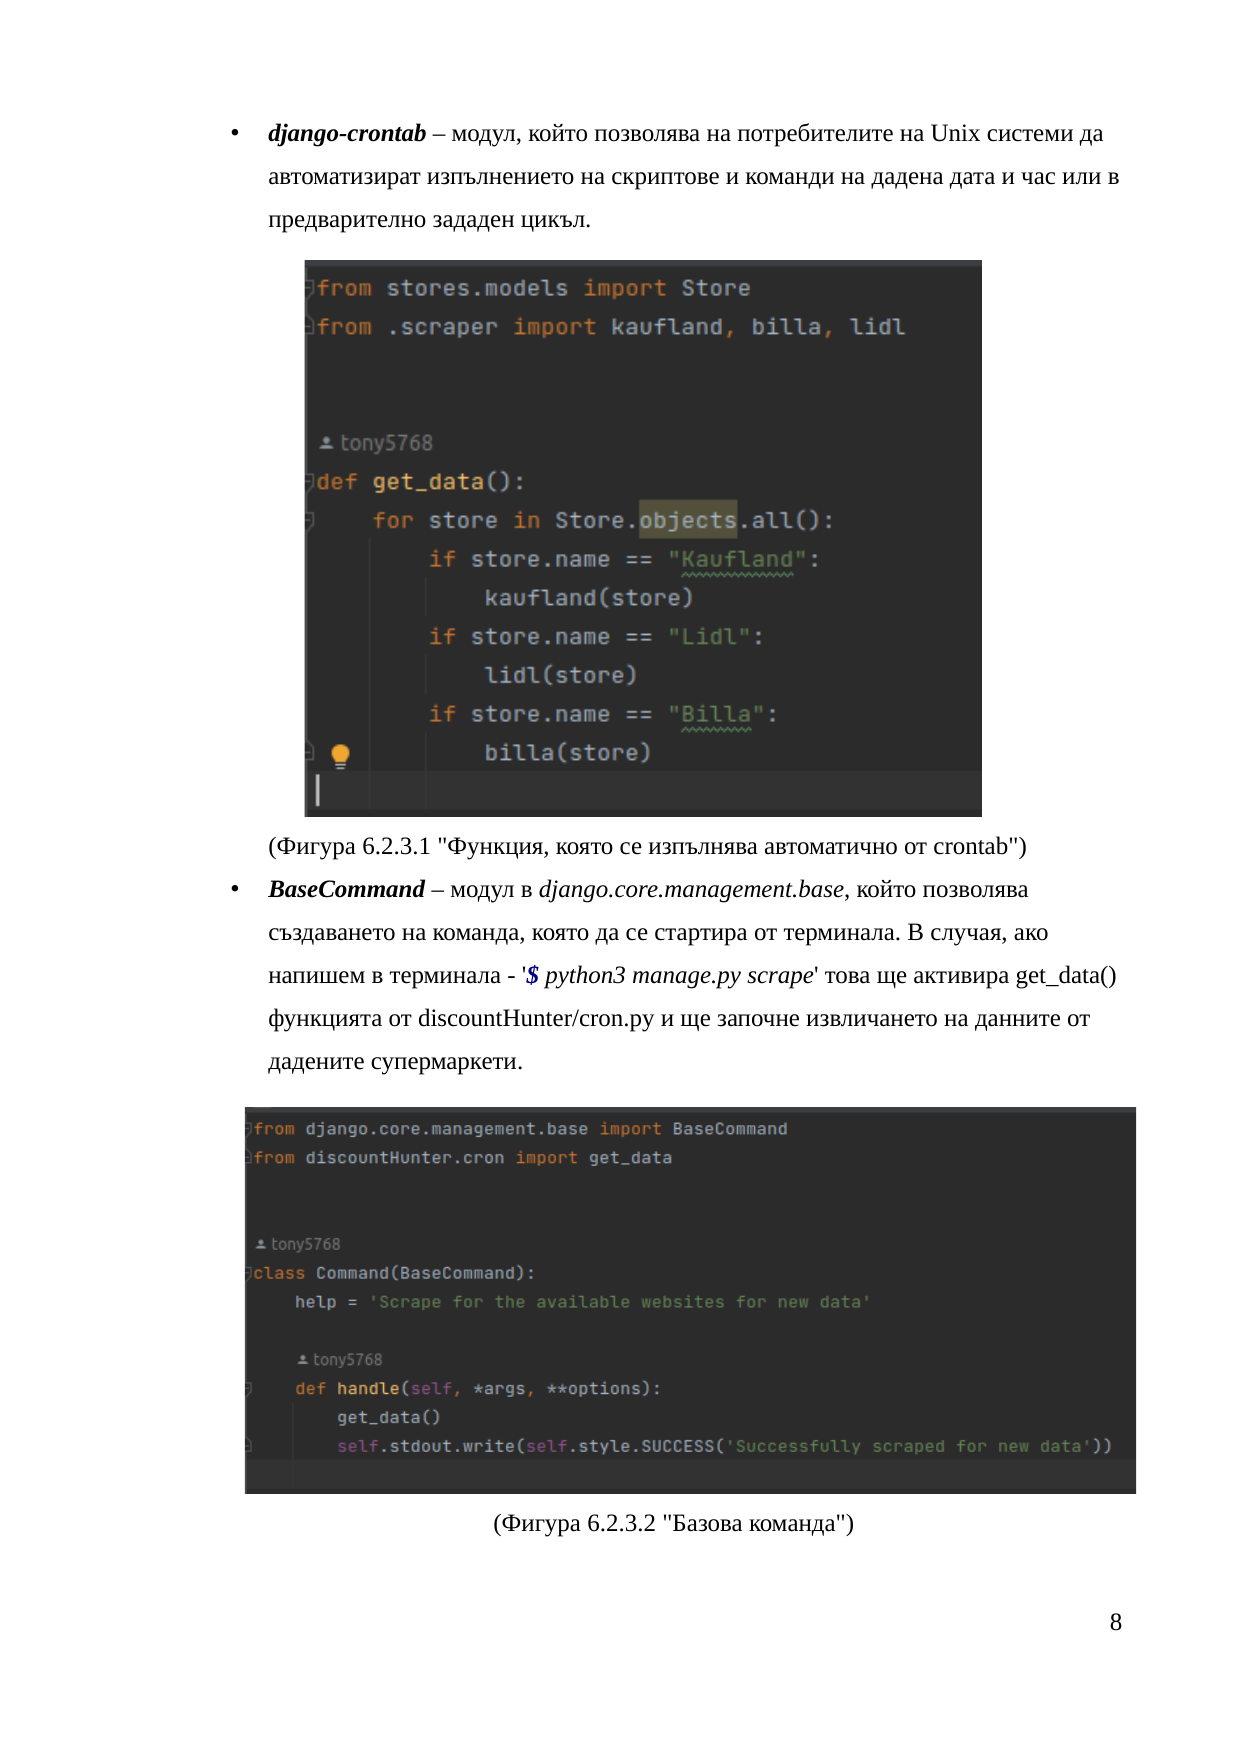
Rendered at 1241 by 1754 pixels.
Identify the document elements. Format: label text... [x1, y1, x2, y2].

list BaseCommand – модул в django.core.management.base, който позволява създаването на команда, която да се стартира от терминала. В случая, ако напишем в терминала - '$ python3 manage.py scrape' това ще активира get_data() функцията от discountHunter/cron.py и ще започне извличането на данните от дадените супермаркети. [231, 874, 1122, 1075]
list django-crontab – модул, който позволява на потребителите на Unix системи да автоматизират изпълнението на скриптове и команди на дадена дата и час или в предварително зададен цикъл. [231, 118, 1122, 233]
picture [304, 260, 982, 817]
list (Фигура 6.2.3.2 "Базова команда") [456, 1494, 1122, 1537]
list (Фигура 6.2.3.1 "Функция, която се изпълнява автоматично от crontab") [231, 334, 1122, 859]
picture [244, 1107, 1137, 1494]
